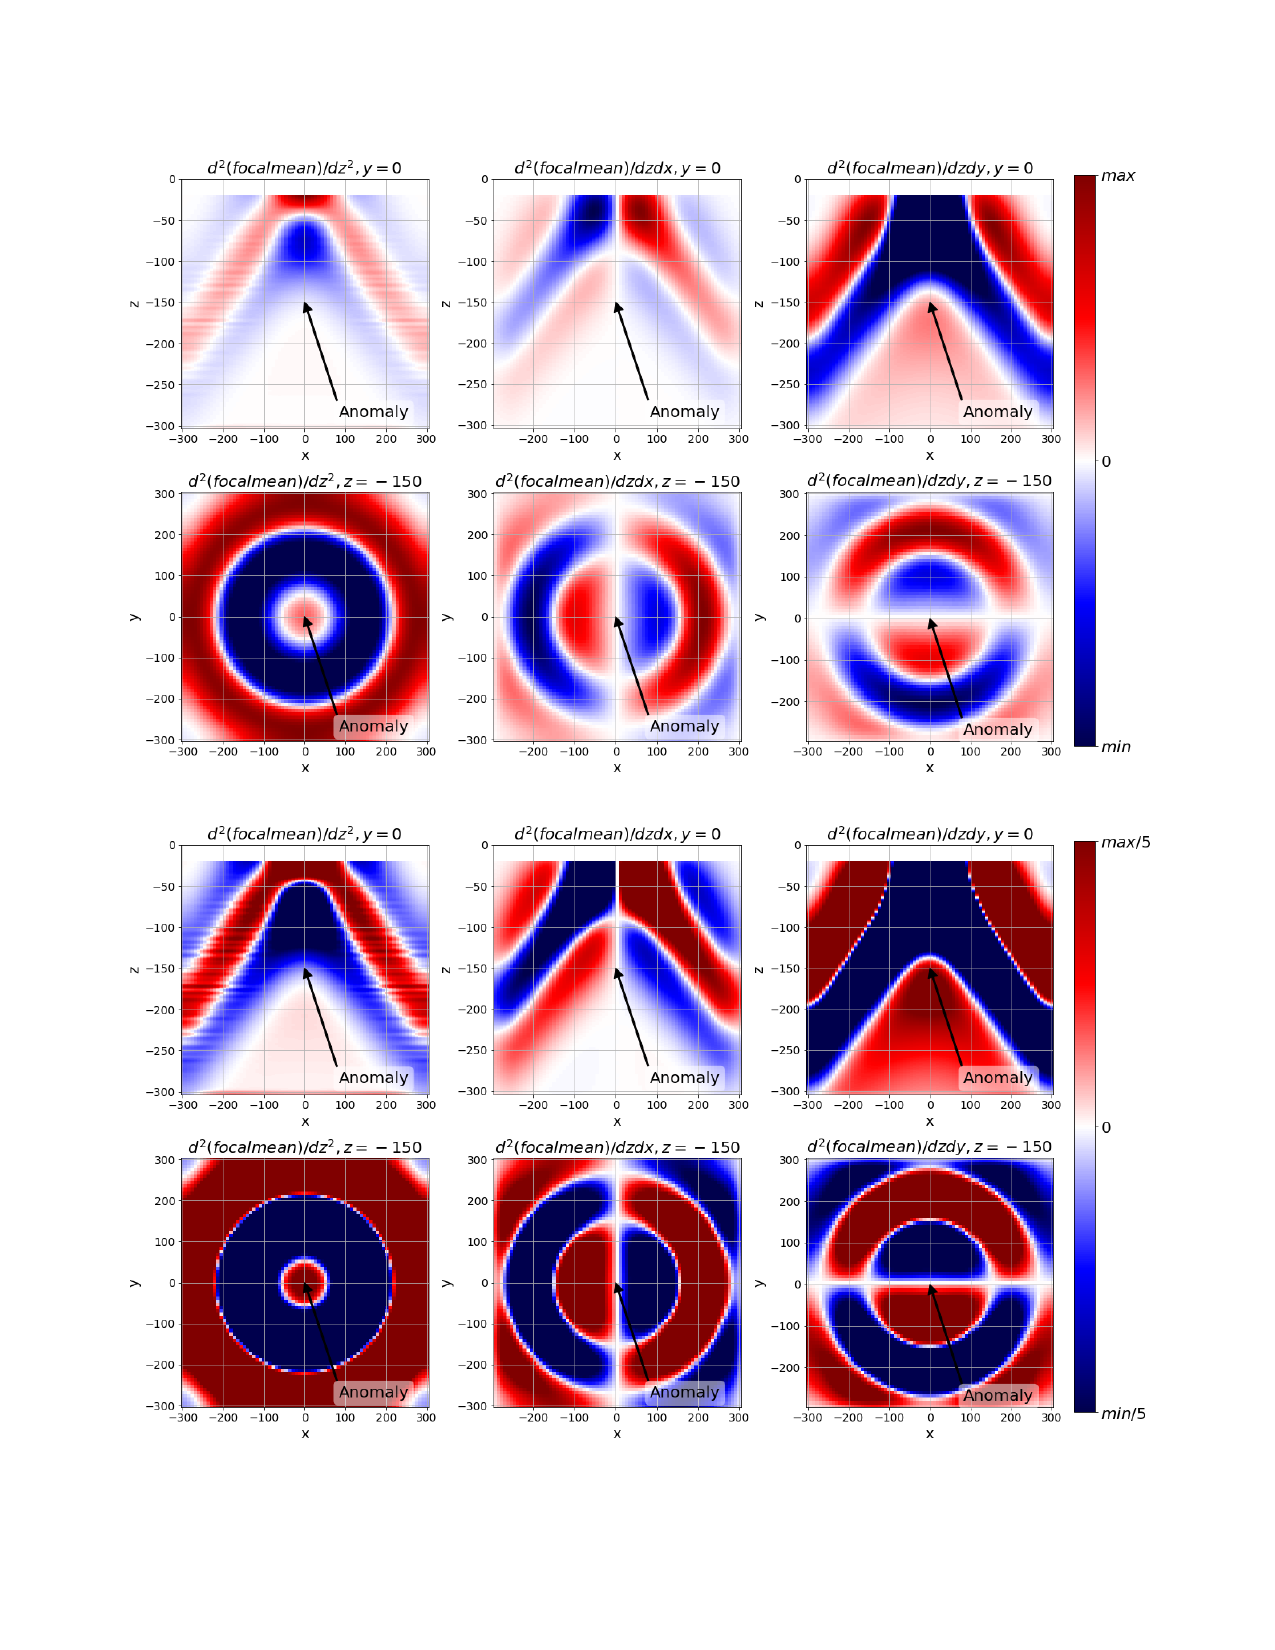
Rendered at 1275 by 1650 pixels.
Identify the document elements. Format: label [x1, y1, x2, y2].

picture [118, 149, 1157, 784]
picture [118, 815, 1157, 1450]
